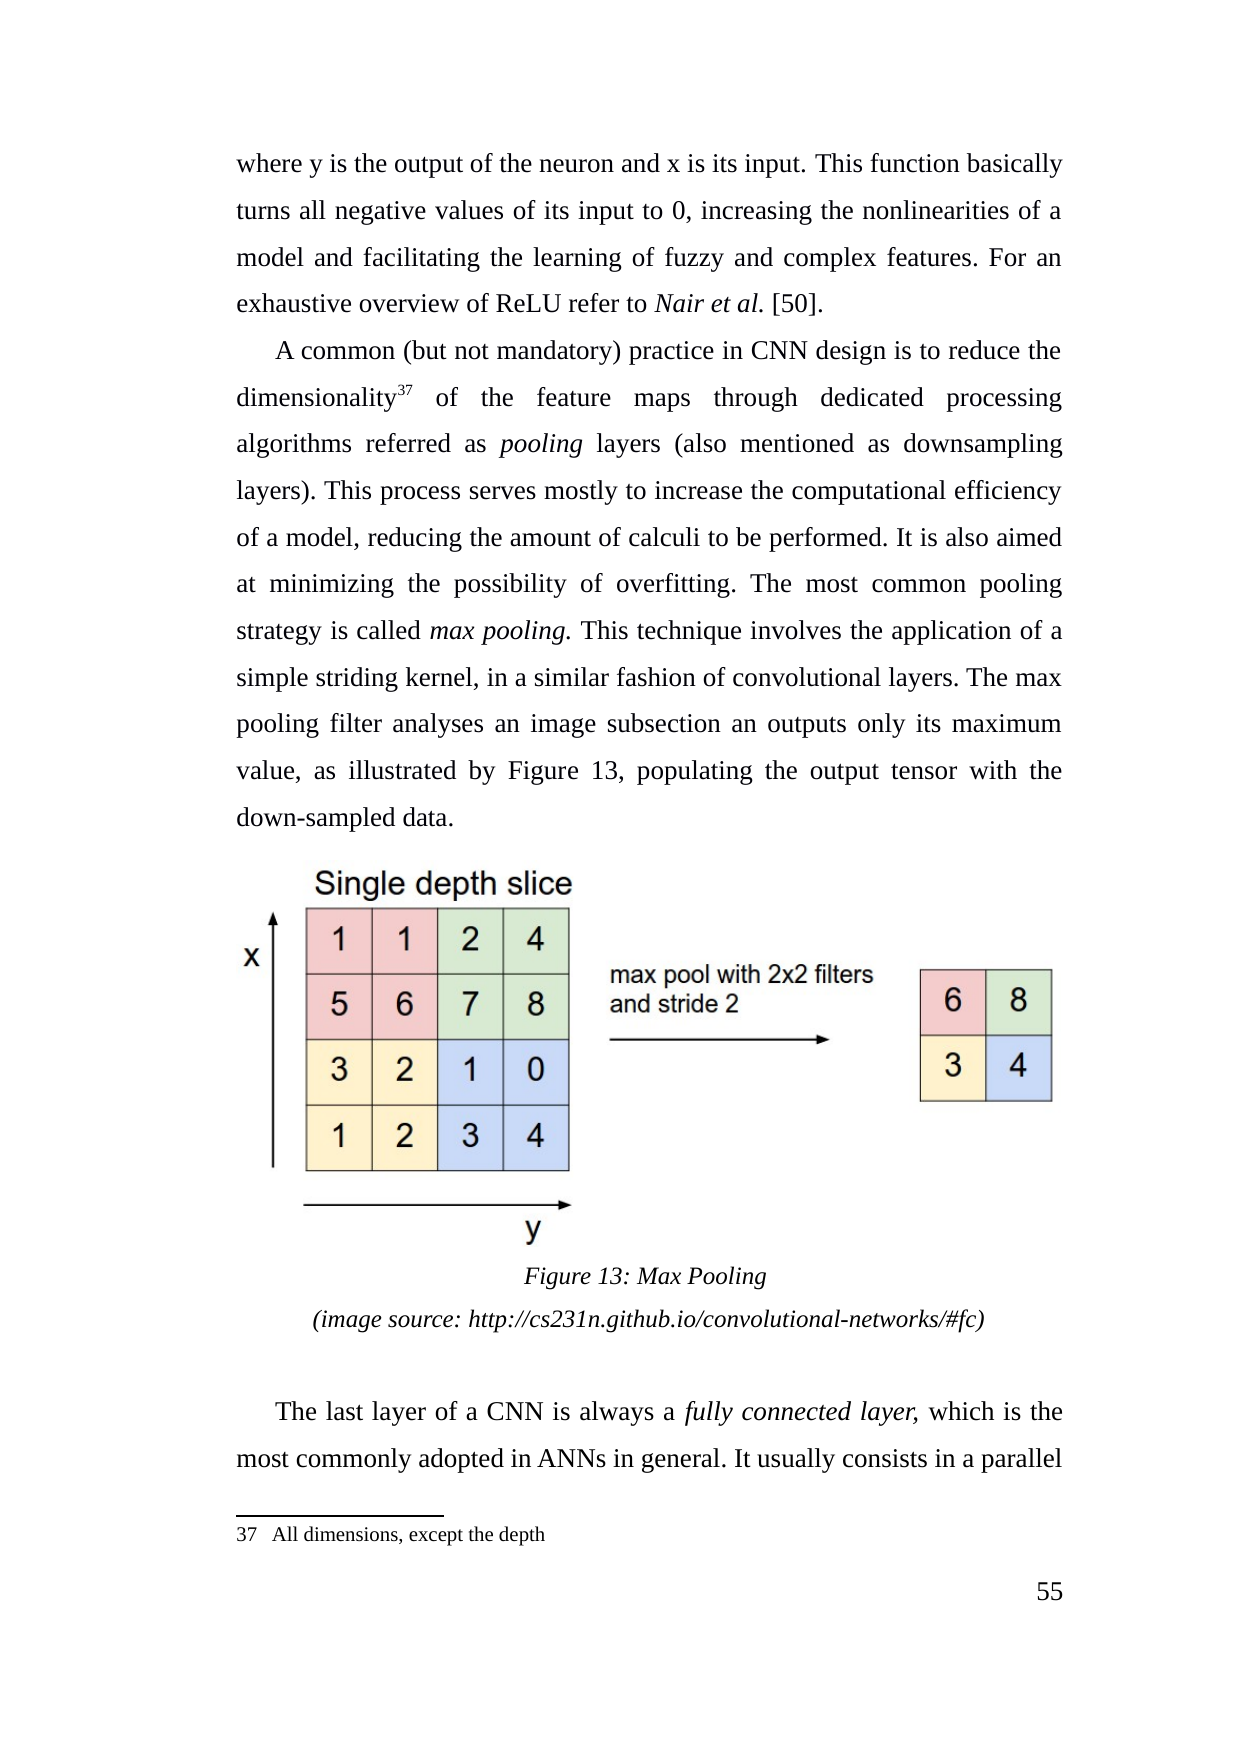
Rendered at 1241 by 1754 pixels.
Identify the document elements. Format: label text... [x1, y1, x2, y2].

text Figure 13: Max Pooling (image source: http://cs231n.github.io/convolutional-networks/#fc) [236, 1247, 1063, 1333]
text All dimensions, except the depth [236, 1522, 1063, 1546]
text where y is the output of the neuron and x is its input. This function basically turns all negative values of its input to 0, increasing the nonlinearities of a model and facilitating the learning of fuzzy and complex features. For an exhaustive overview of ReLU refer to Nair et al. [50]. [236, 148, 1063, 319]
text A common (but not mandatory) practice in CNN design is to reduce the dimensionality of the feature maps through dedicated processing algorithms referred as pooling layers (also mentioned as downsampling layers). This process serves mostly to increase the computational efficiency of a model, reducing the amount of calculi to be performed. It is also aimed at minimizing the possibility of overfitting. The most common pooling strategy is called max pooling. This technique involves the application of a simple striding kernel, in a similar fashion of convolutional layers. The max pooling filter analyses an image subsection an outputs only its maximum value, as illustrated by Figure 13, populating the output tensor with the down-sampled data. [236, 334, 1063, 832]
picture [236, 860, 1063, 1247]
text The last layer of a CNN is always a fully connected layer, which is the most commonly adopted in ANNs in general. It usually consists in a parallel [236, 1395, 1063, 1473]
